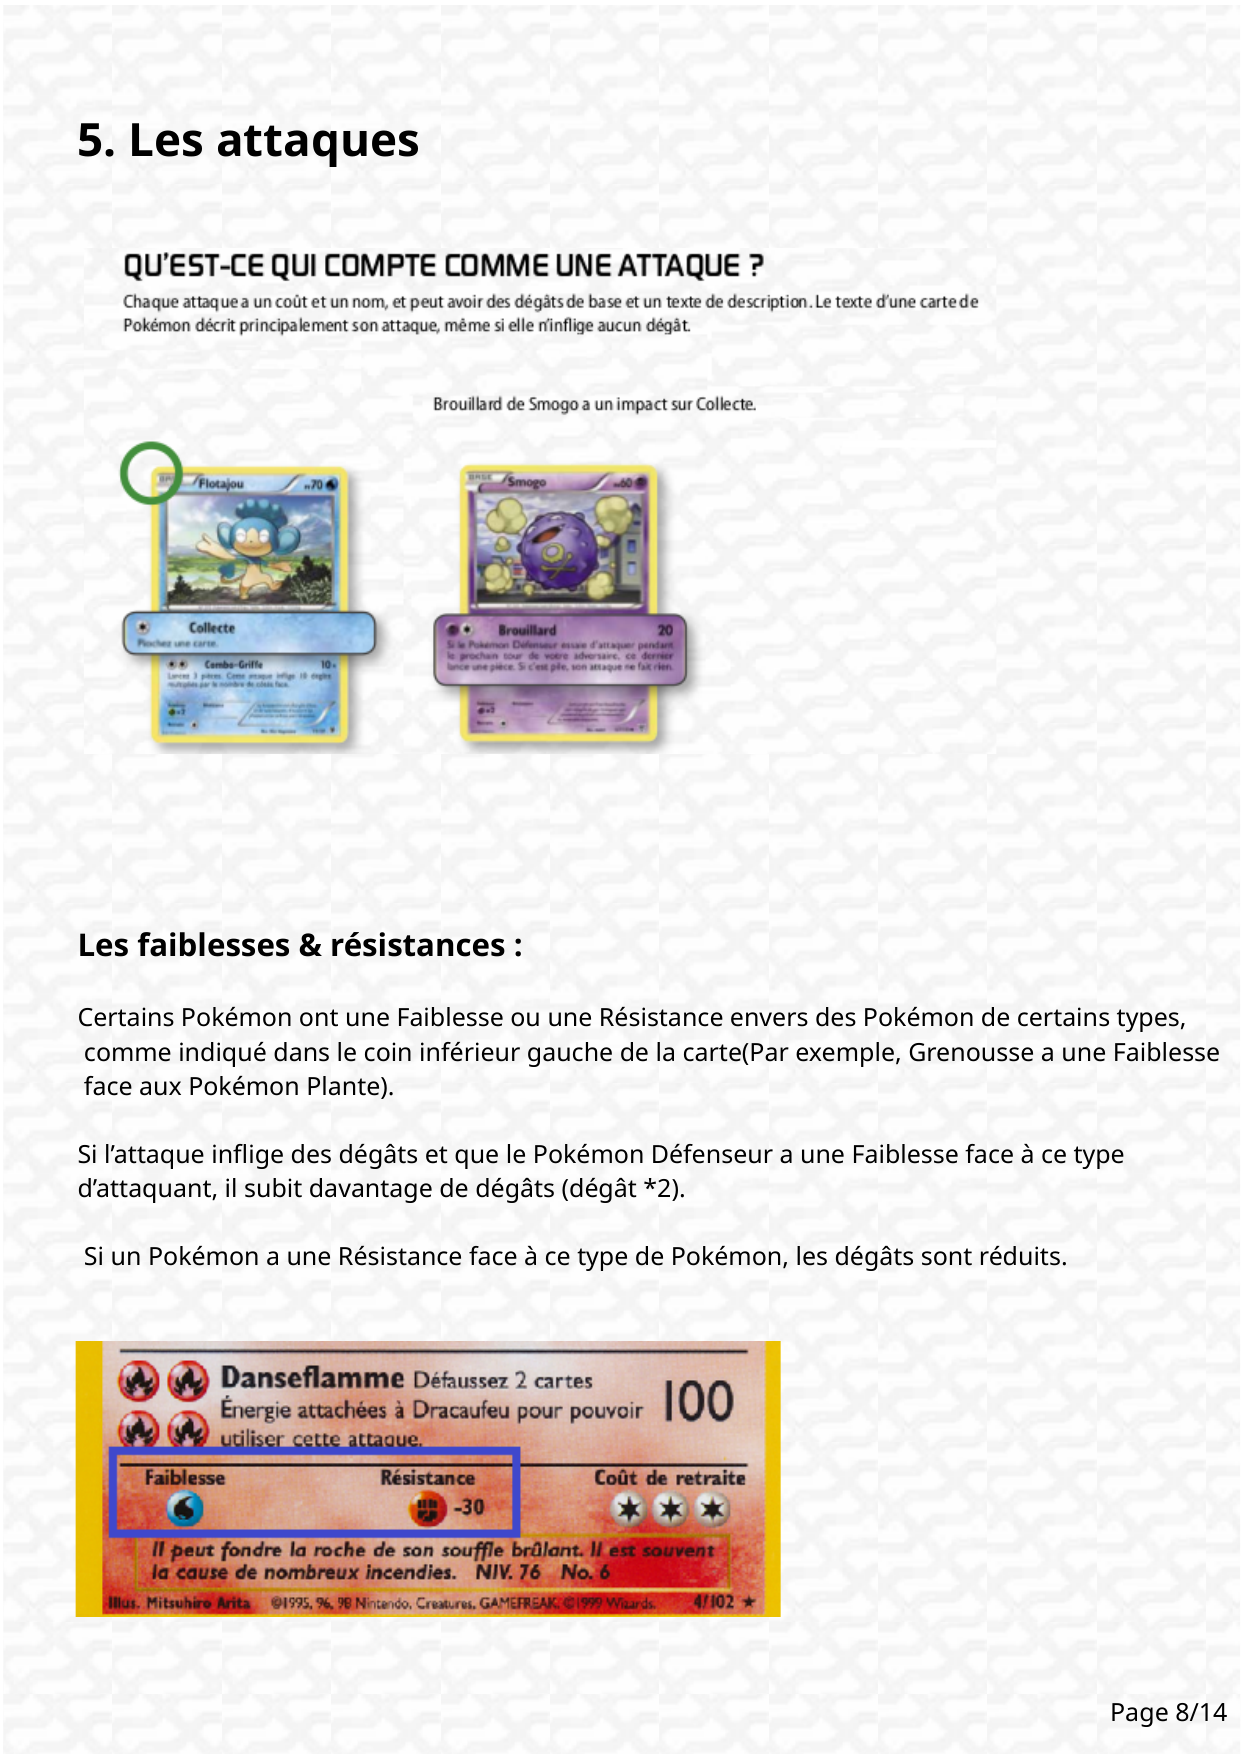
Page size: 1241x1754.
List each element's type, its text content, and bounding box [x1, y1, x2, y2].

picture [3, 5, 1241, 1754]
text Si l’attaque inflige des dégâts et que le Pokémon Défenseur a une Faiblesse face à ce type [77, 1136, 1240, 1170]
text face aux Pokémon Plante). [77, 1068, 1240, 1102]
text Si un Pokémon a une Résistance face à ce type de Pokémon, les dégâts sont réduits. [77, 1238, 1240, 1273]
text Les faiblesses & résistances : [77, 923, 1240, 966]
text Certains Pokémon ont une Faiblesse ou une Résistance envers des Pokémon de certains types, [77, 1000, 1240, 1034]
text 5. Les attaques [77, 107, 1240, 170]
text comme indiqué dans le coin inférieur gauche de la carte(Par exemple, Grenousse a une Faiblesse [77, 1034, 1240, 1068]
text d’attaquant, il subit davantage de dégâts (dégât *2). [77, 1170, 1240, 1204]
